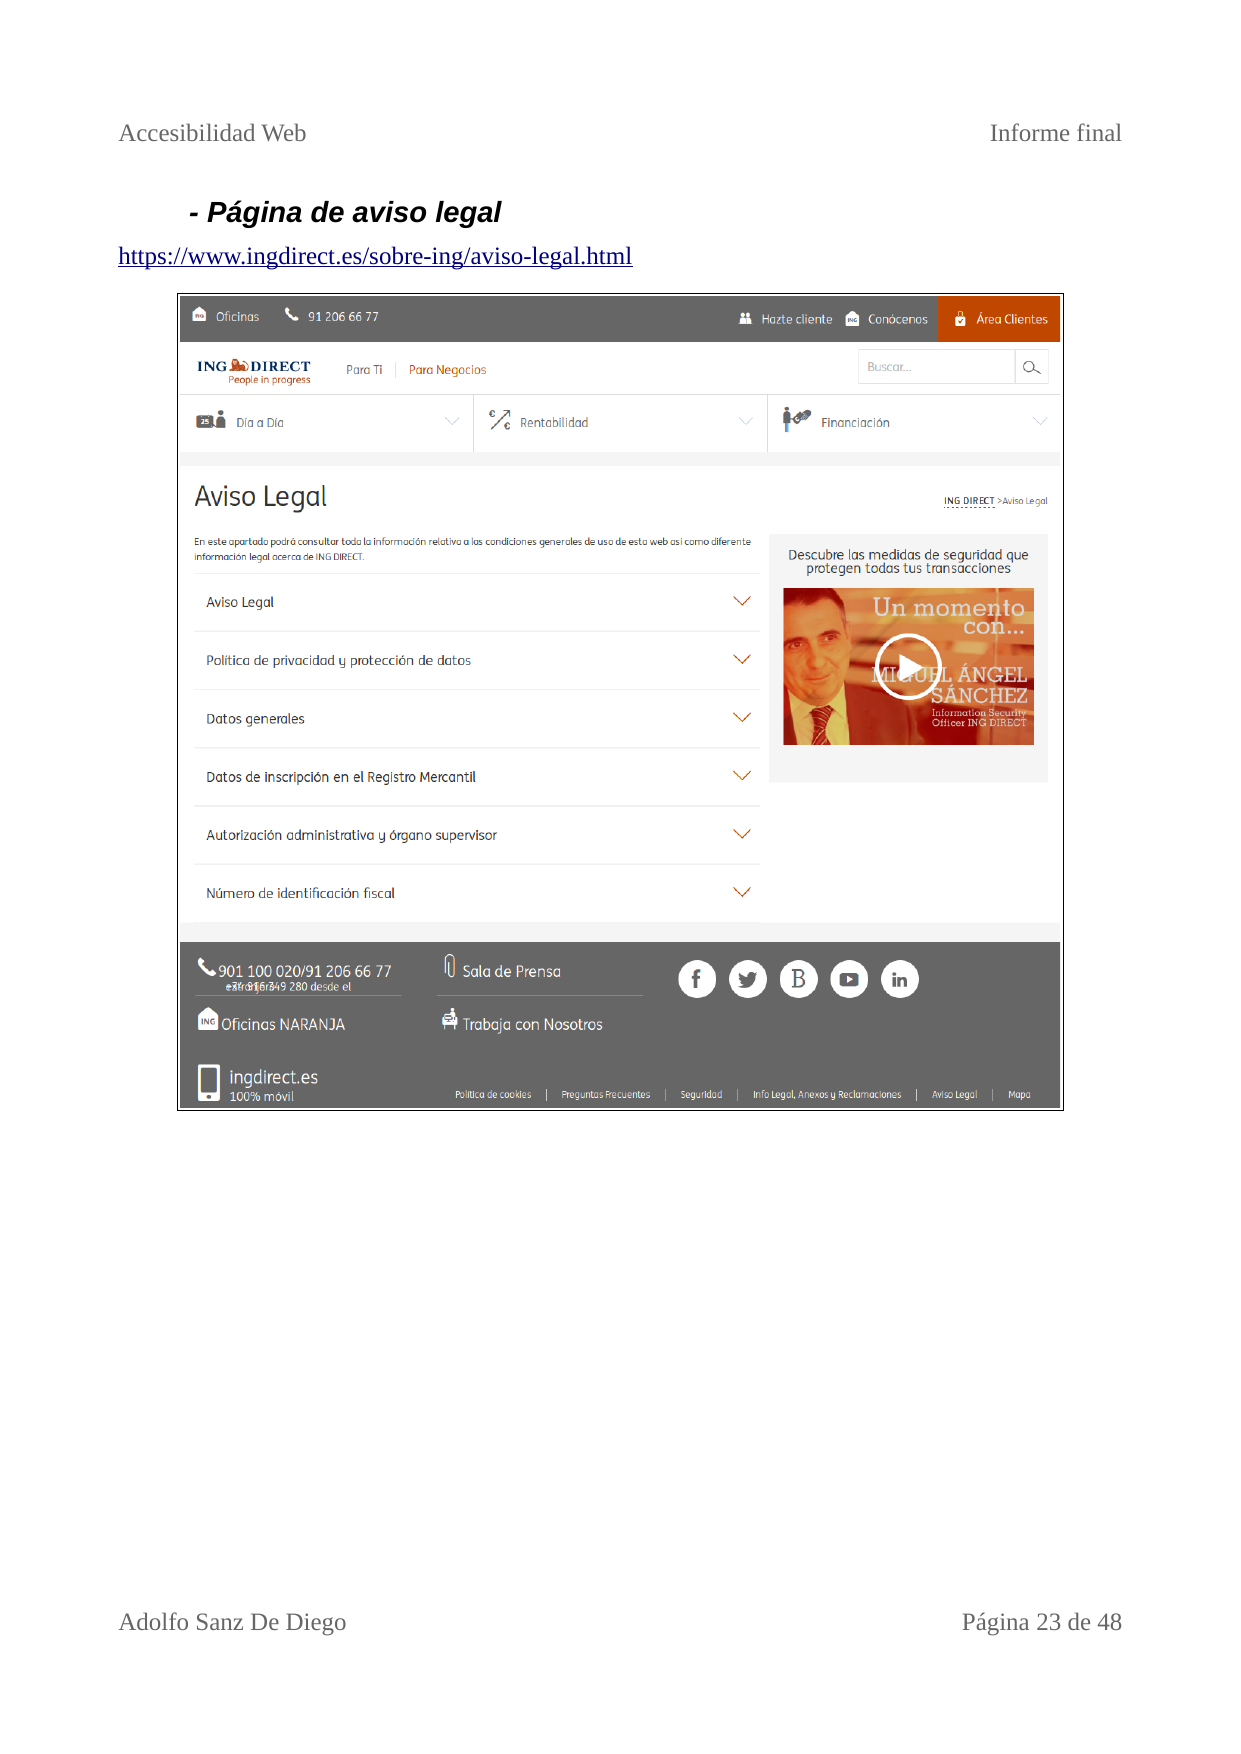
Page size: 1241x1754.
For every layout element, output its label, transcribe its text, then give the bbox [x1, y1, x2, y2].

text https://www.ingdirect.es/sobre-ing/aviso-legal.html [118, 241, 1122, 269]
picture [180, 296, 1060, 1108]
subtitle Página de aviso legal [189, 196, 1122, 229]
